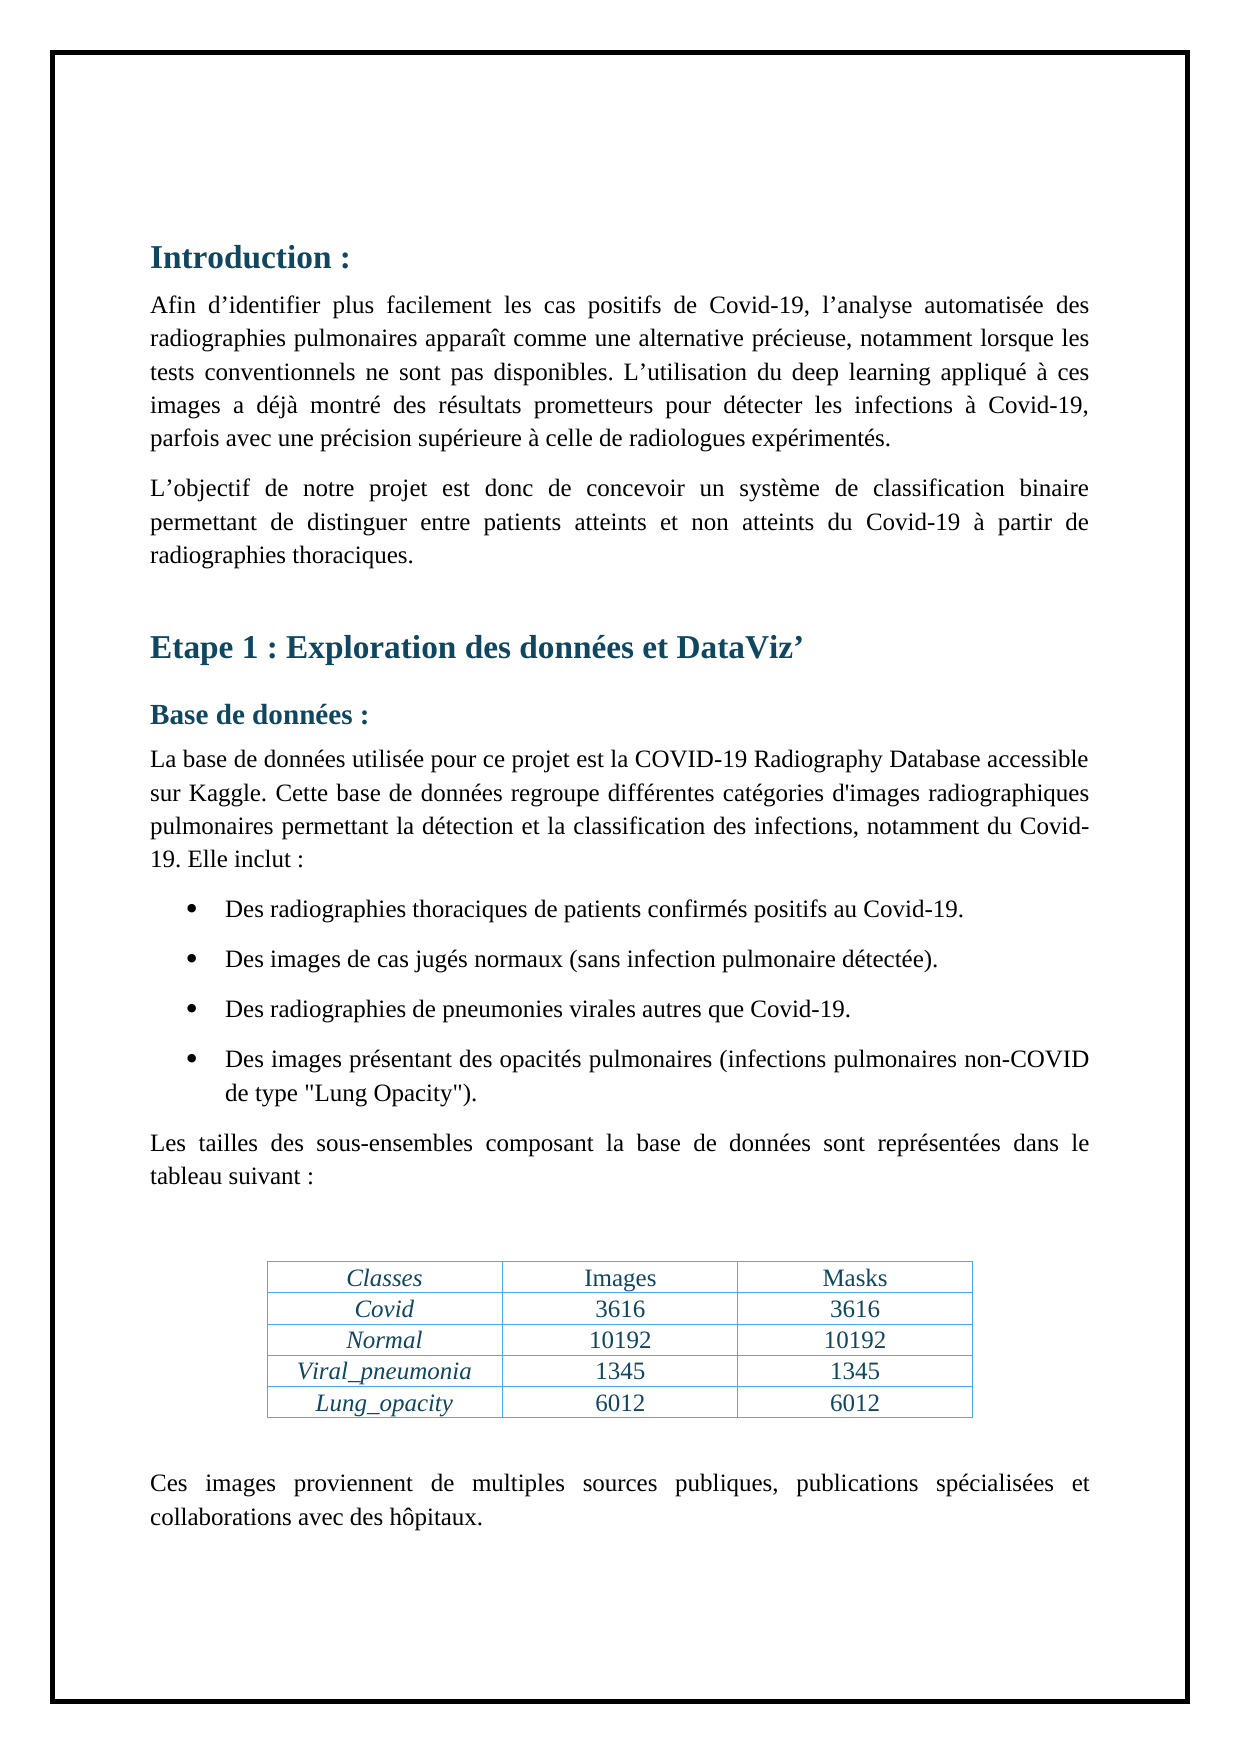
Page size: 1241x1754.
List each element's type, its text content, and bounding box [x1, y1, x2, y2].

text Ces images proviennent de multiples sources publiques, publications spécialisées et collaborations avec des hôpitaux. [150, 1468, 1090, 1530]
text Afin d’identifier plus facilement les cas positifs de Covid-19, l’analyse automatisée des radiographies pulmonaires apparaît comme une alternative précieuse, notamment lorsque les tests conventionnels ne sont pas disponibles. L’utilisation du deep learning appliqué à ces images a déjà montré des résultats prometteurs pour détecter les infections à Covid-19, parfois avec une précision supérieure à celle de radiologues expérimentés. [150, 290, 1090, 452]
subtitle Base de données : [150, 697, 1090, 731]
table_header Images [503, 1262, 737, 1292]
list Des images de cas jugés normaux (sans infection pulmonaire détectée). [187, 944, 1090, 973]
table_cell 1345 [503, 1356, 737, 1386]
table_cell 1345 [738, 1356, 972, 1386]
table_cell Lung_opacity [268, 1387, 502, 1417]
table_header Classes [268, 1262, 502, 1292]
text L’objectif de notre projet est donc de concevoir un système de classification binaire permettant de distinguer entre patients atteints et non atteints du Covid-19 à partir de radiographies thoraciques. [150, 473, 1090, 569]
text Les tailles des sous-ensembles composant la base de données sont représentées dans le tableau suivant : [150, 1128, 1090, 1190]
table_cell 6012 [738, 1387, 972, 1417]
list Des images présentant des opacités pulmonaires (infections pulmonaires non-COVID de type "Lung Opacity"). [187, 1044, 1090, 1106]
text La base de données utilisée pour ce projet est la COVID-19 Radiography Database accessible sur Kaggle. Cette base de données regroupe différentes catégories d'images radiographiques pulmonaires permettant la détection et la classification des infections, notamment du Covid-19. Elle inclut : [150, 744, 1090, 873]
table_cell 3616 [503, 1293, 737, 1323]
list Des radiographies de pneumonies virales autres que Covid-19. [187, 994, 1090, 1023]
table_cell Normal [268, 1325, 502, 1355]
table_cell 3616 [738, 1293, 972, 1323]
table_cell Covid [268, 1293, 502, 1323]
table_cell 10192 [503, 1325, 737, 1355]
table_cell 10192 [738, 1325, 972, 1355]
list Des radiographies thoraciques de patients confirmés positifs au Covid-19. [187, 894, 1090, 923]
subtitle Etape 1 : Exploration des données et DataViz’ [150, 628, 1090, 666]
table_cell Viral_pneumonia [268, 1356, 502, 1386]
table_cell 6012 [503, 1387, 737, 1417]
table_header Masks [738, 1262, 972, 1292]
subtitle Introduction : [150, 237, 1090, 276]
